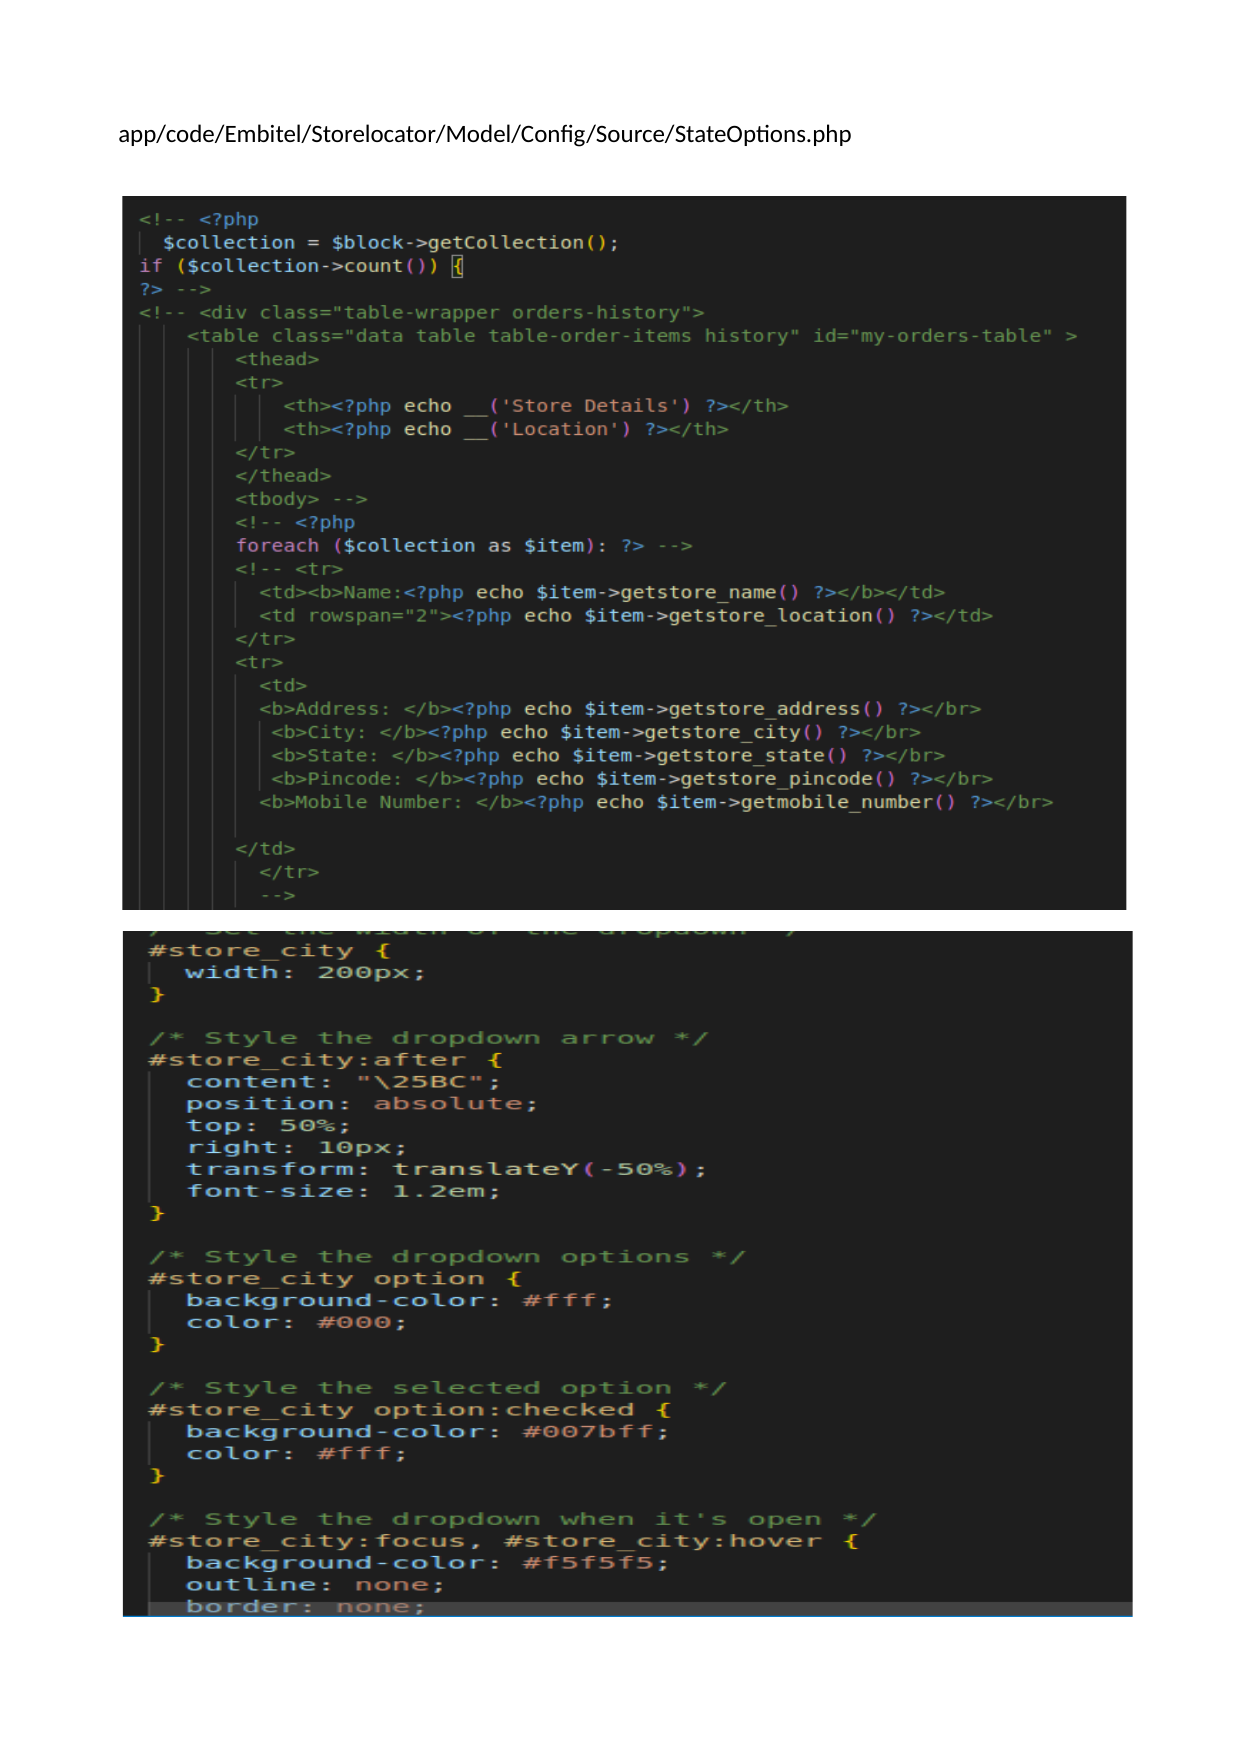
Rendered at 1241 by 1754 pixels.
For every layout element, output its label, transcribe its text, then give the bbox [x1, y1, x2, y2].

picture [122, 196, 1127, 910]
picture [122, 931, 1133, 1617]
text app/code/Embitel/Storelocator/Model/Config/Source/StateOptions.php [118, 118, 1122, 149]
